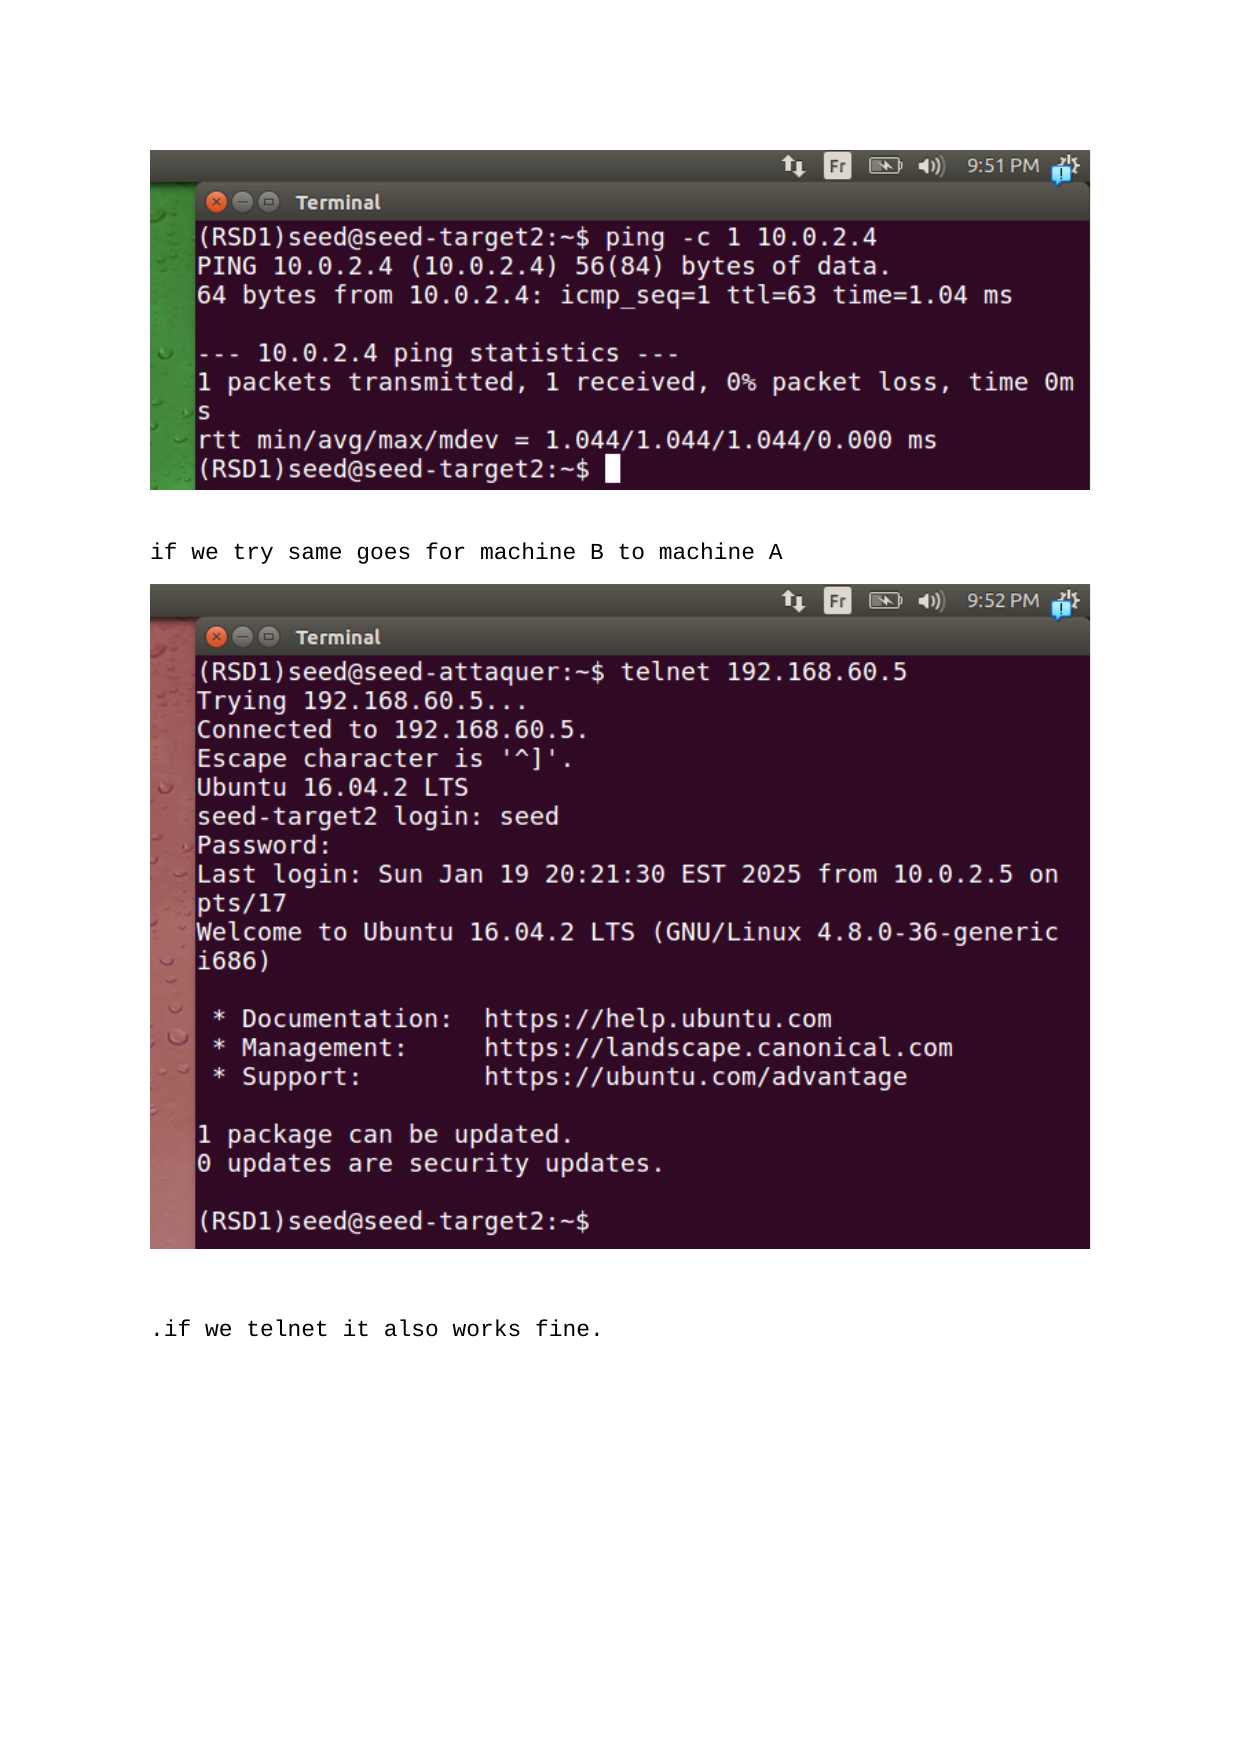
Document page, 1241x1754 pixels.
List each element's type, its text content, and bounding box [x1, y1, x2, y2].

text if we try same goes for machine B to machine A [150, 540, 1090, 566]
text .if we telnet it also works fine. [150, 1317, 1090, 1343]
picture [150, 150, 1091, 490]
picture [150, 584, 1091, 1249]
